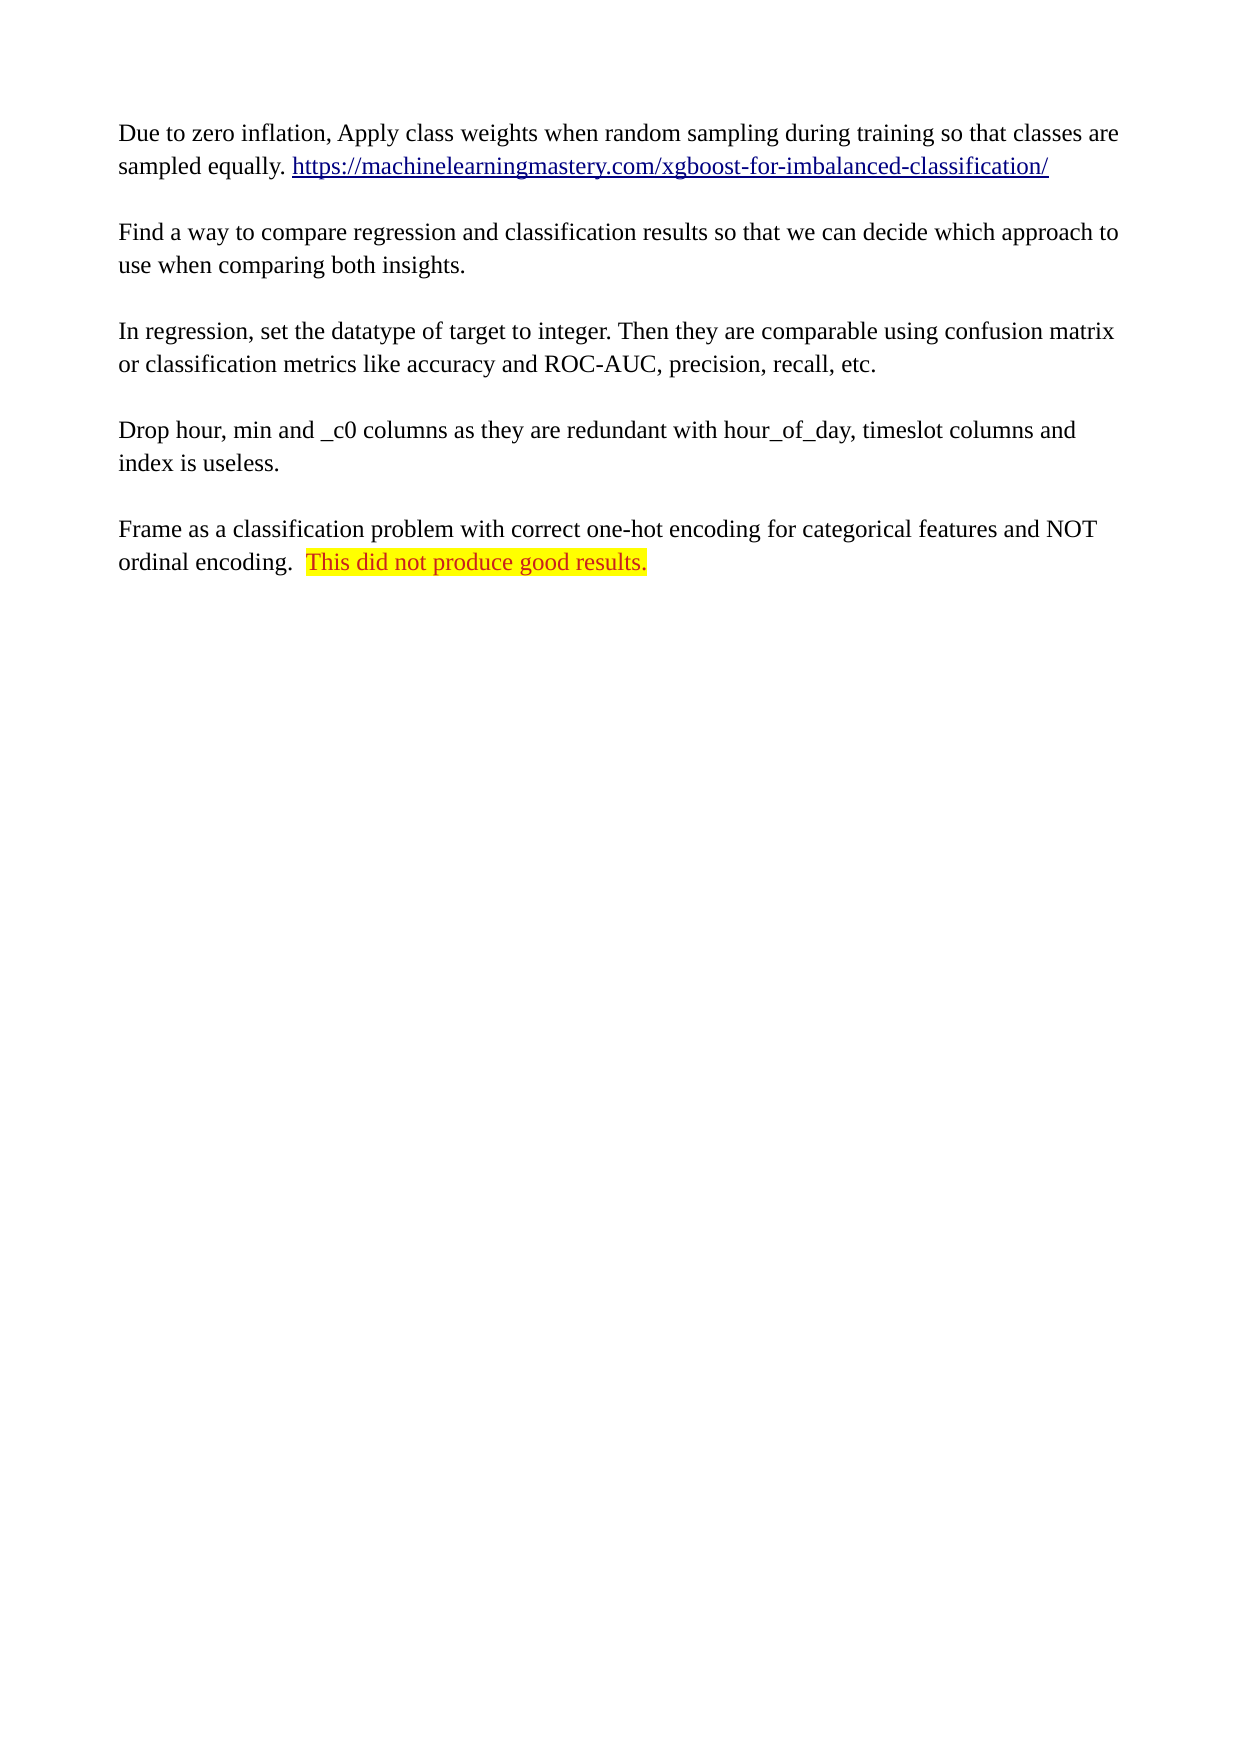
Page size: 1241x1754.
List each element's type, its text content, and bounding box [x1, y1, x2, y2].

text Frame as a classification problem with correct one-hot encoding for categorical features and NOT ordinal encoding. This did not produce good results. [118, 514, 1122, 576]
text Due to zero inflation, Apply class weights when random sampling during training so that classes are sampled equally. https://machinelearningmastery.com/xgboost-for-imbalanced-classification/ [118, 118, 1122, 180]
text Drop hour, min and _c0 columns as they are redundant with hour_of_day, timeslot columns and index is useless. [118, 415, 1122, 477]
text In regression, set the datatype of target to integer. Then they are comparable using confusion matrix or classification metrics like accuracy and ROC-AUC, precision, recall, etc. [118, 316, 1122, 378]
text Find a way to compare regression and classification results so that we can decide which approach to use when comparing both insights. [118, 217, 1122, 279]
